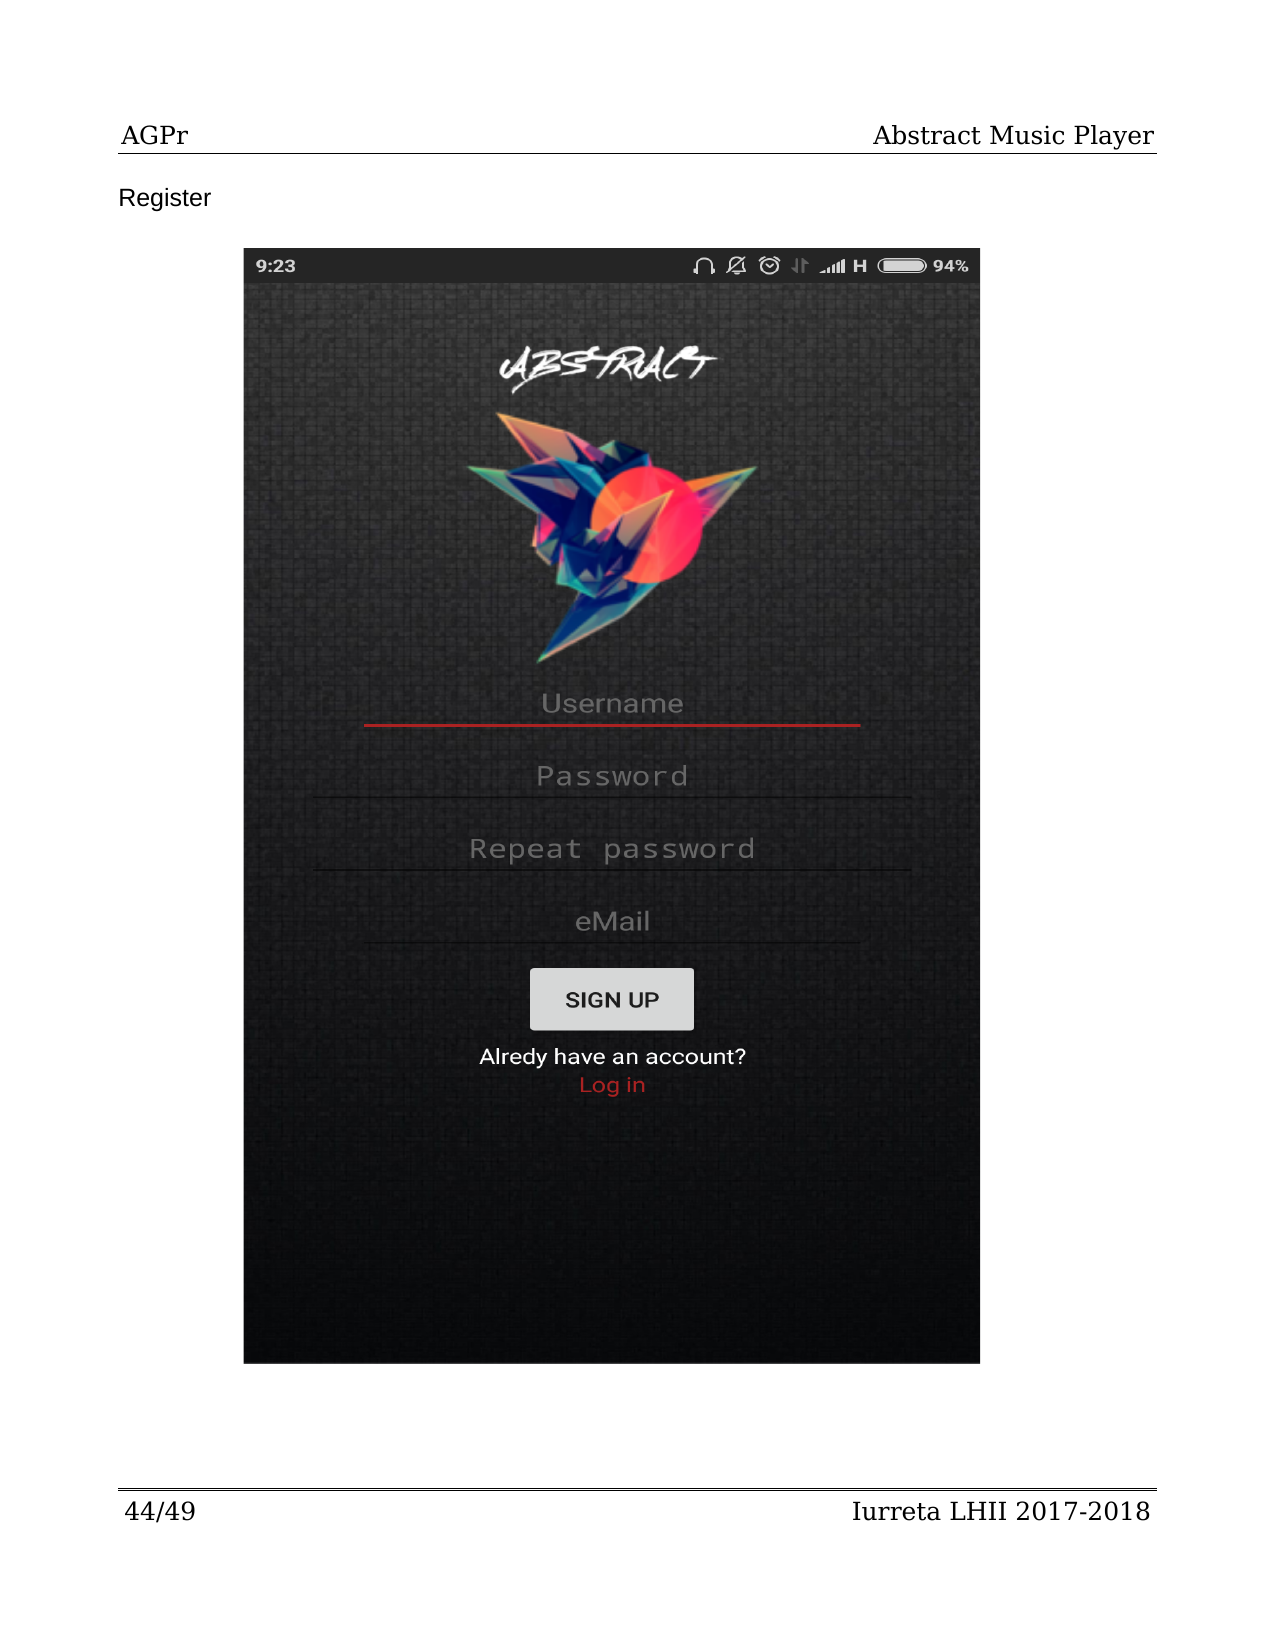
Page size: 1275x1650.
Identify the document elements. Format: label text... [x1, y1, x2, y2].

text Register [118, 183, 1157, 211]
picture [243, 248, 981, 1364]
